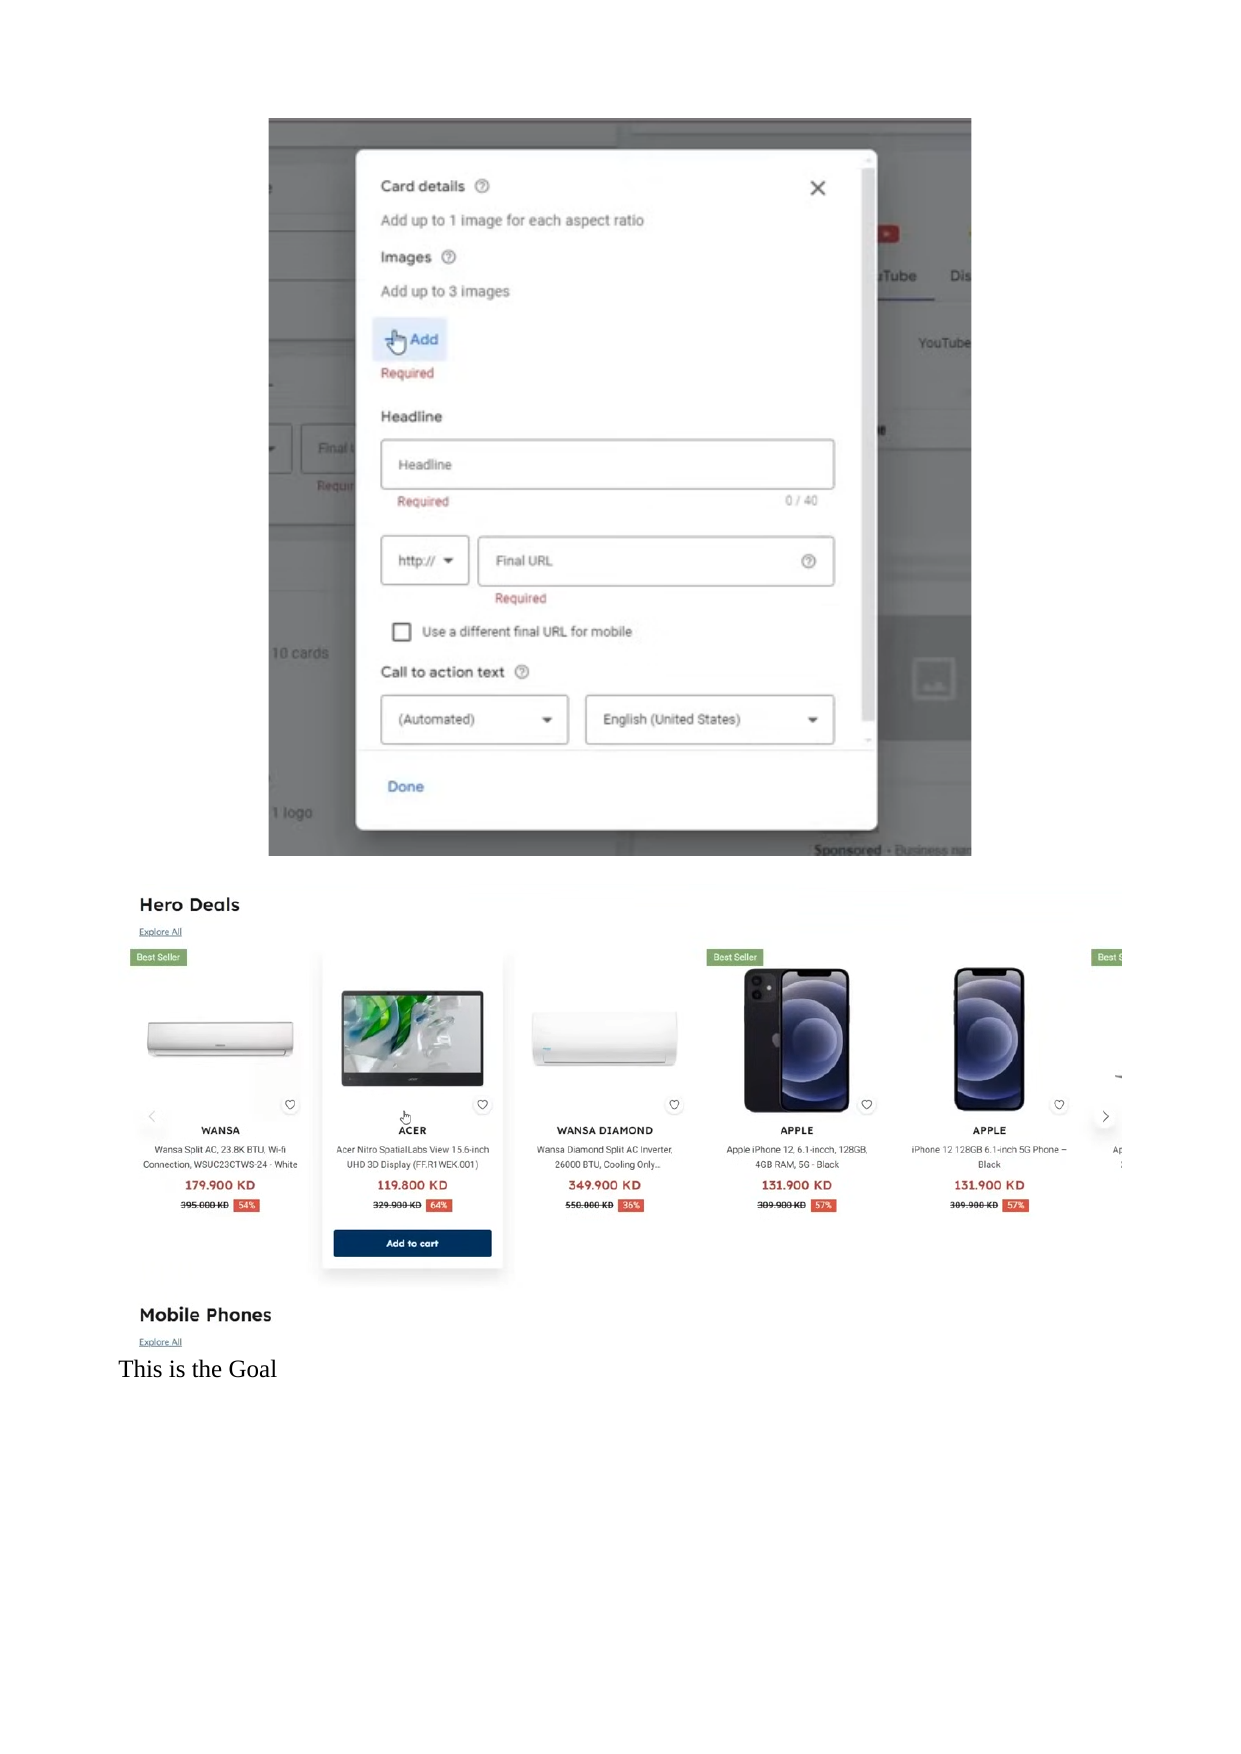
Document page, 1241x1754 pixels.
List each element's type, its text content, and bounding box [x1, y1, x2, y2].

text This is the Goal [118, 1354, 1122, 1383]
picture [118, 884, 1122, 1354]
picture [268, 118, 972, 856]
